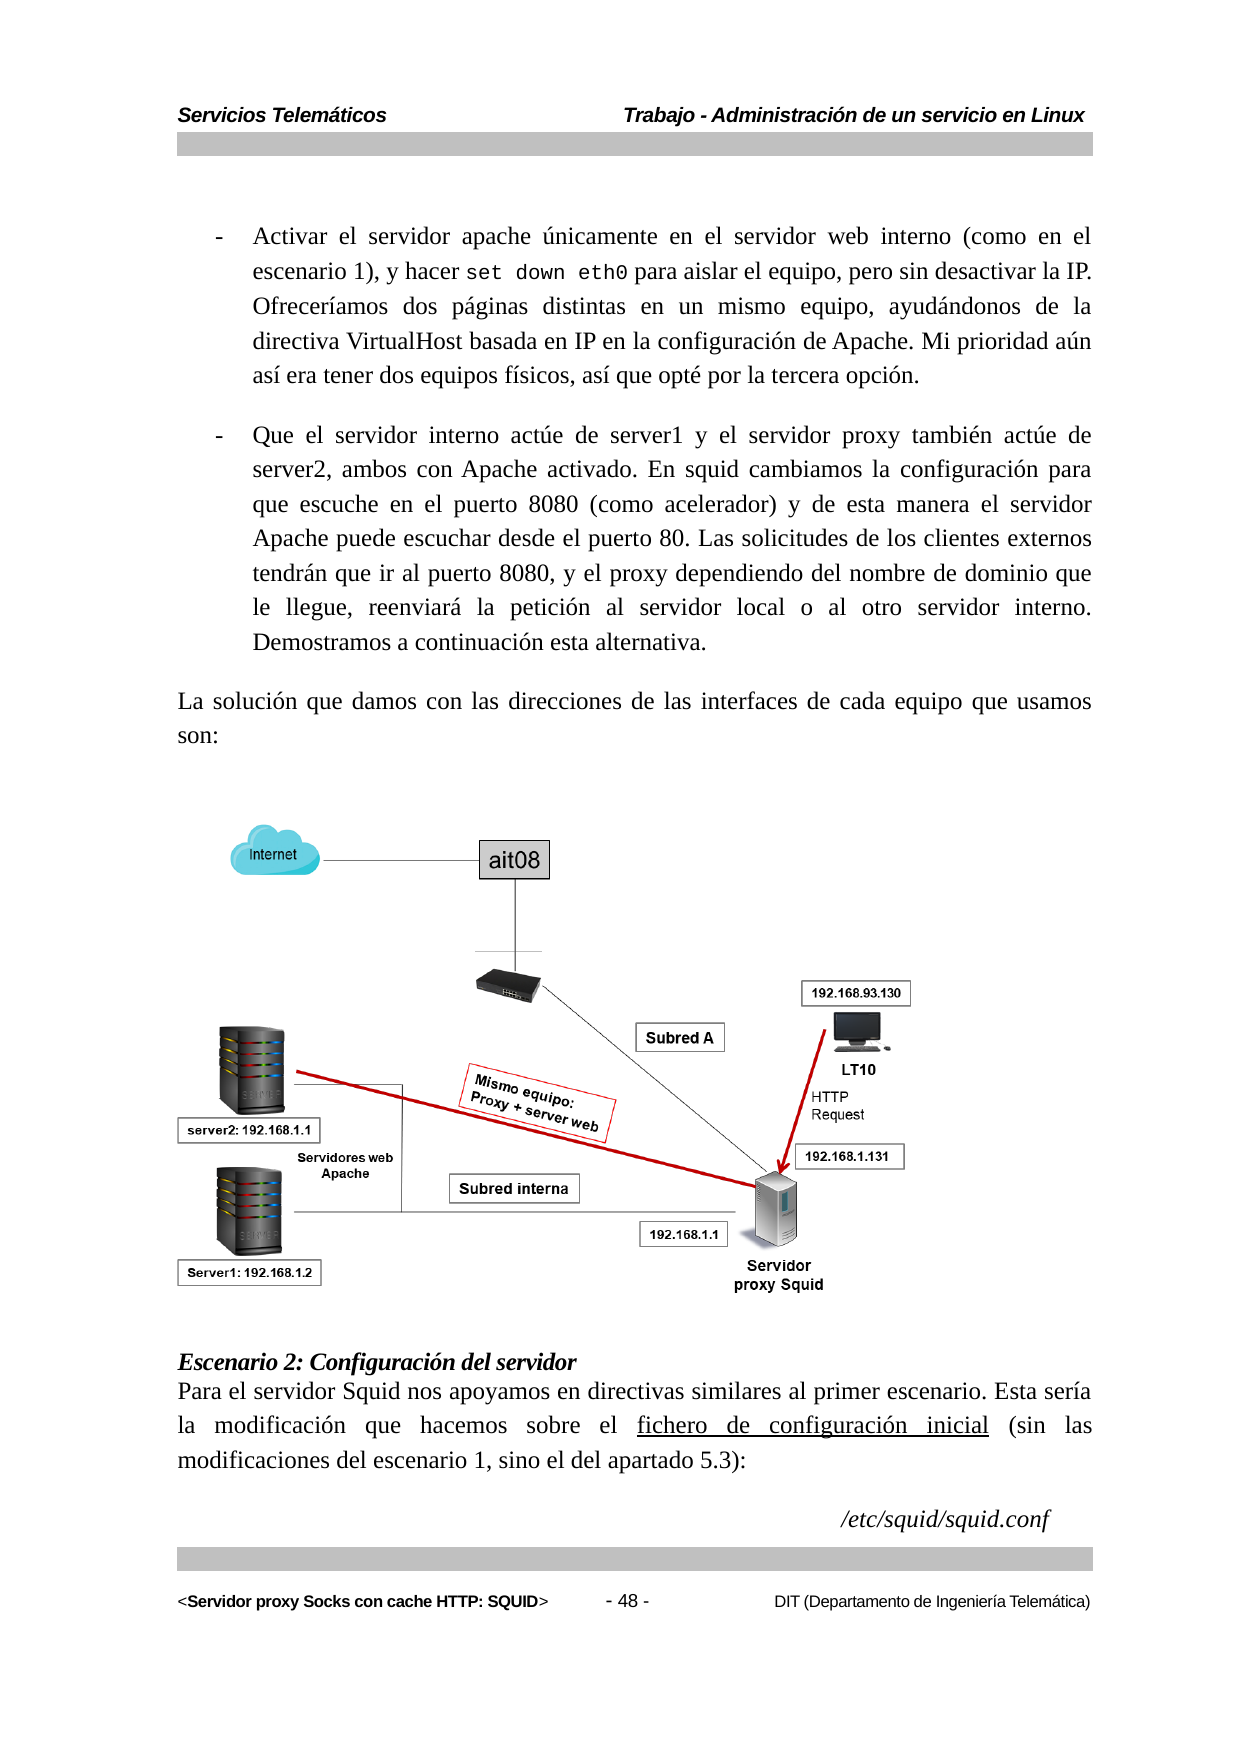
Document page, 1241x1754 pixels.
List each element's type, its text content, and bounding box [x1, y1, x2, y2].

list Activar el servidor apache únicamente en el servidor web interno (como en el escenario 1), y hacer set down eth0 para aislar el equipo, pero sin desactivar la IP. Ofreceríamos dos páginas distintas en un mismo equipo, ayudándonos de la directiva VirtualHost basada en IP en la configuración de Apache. Mi prioridad aún así era tener dos equipos físicos, así que opté por la tercera opción. [215, 221, 1093, 389]
list Escenario 2: Configuración del servidor [177, 1347, 1093, 1376]
text La solución que damos con las direcciones de las interfaces de cada equipo que usamos son: [177, 686, 1093, 749]
text /etc/squid/squid.conf [177, 1504, 1093, 1533]
text Para el servidor Squid nos apoyamos en directivas similares al primer escenario. Esta sería la modificación que hacemos sobre el fichero de configuración inicial (sin las modificaciones del escenario 1, sino el del apartado 5.3): [177, 1376, 1093, 1473]
list Que el servidor interno actúe de server1 y el servidor proxy también actúe de server2, ambos con Apache activado. En squid cambiamos la configuración para que escuche en el puerto 8080 (como acelerador) y de esta manera el servidor Apache puede escuchar desde el puerto 80. Las solicitudes de los clientes externos tendrán que ir al puerto 8080, y el proxy dependiendo del nombre de dominio que le llegue, reenviará la petición al servidor local o al otro servidor interno. Demostramos a continuación esta alternativa. [215, 420, 1093, 655]
